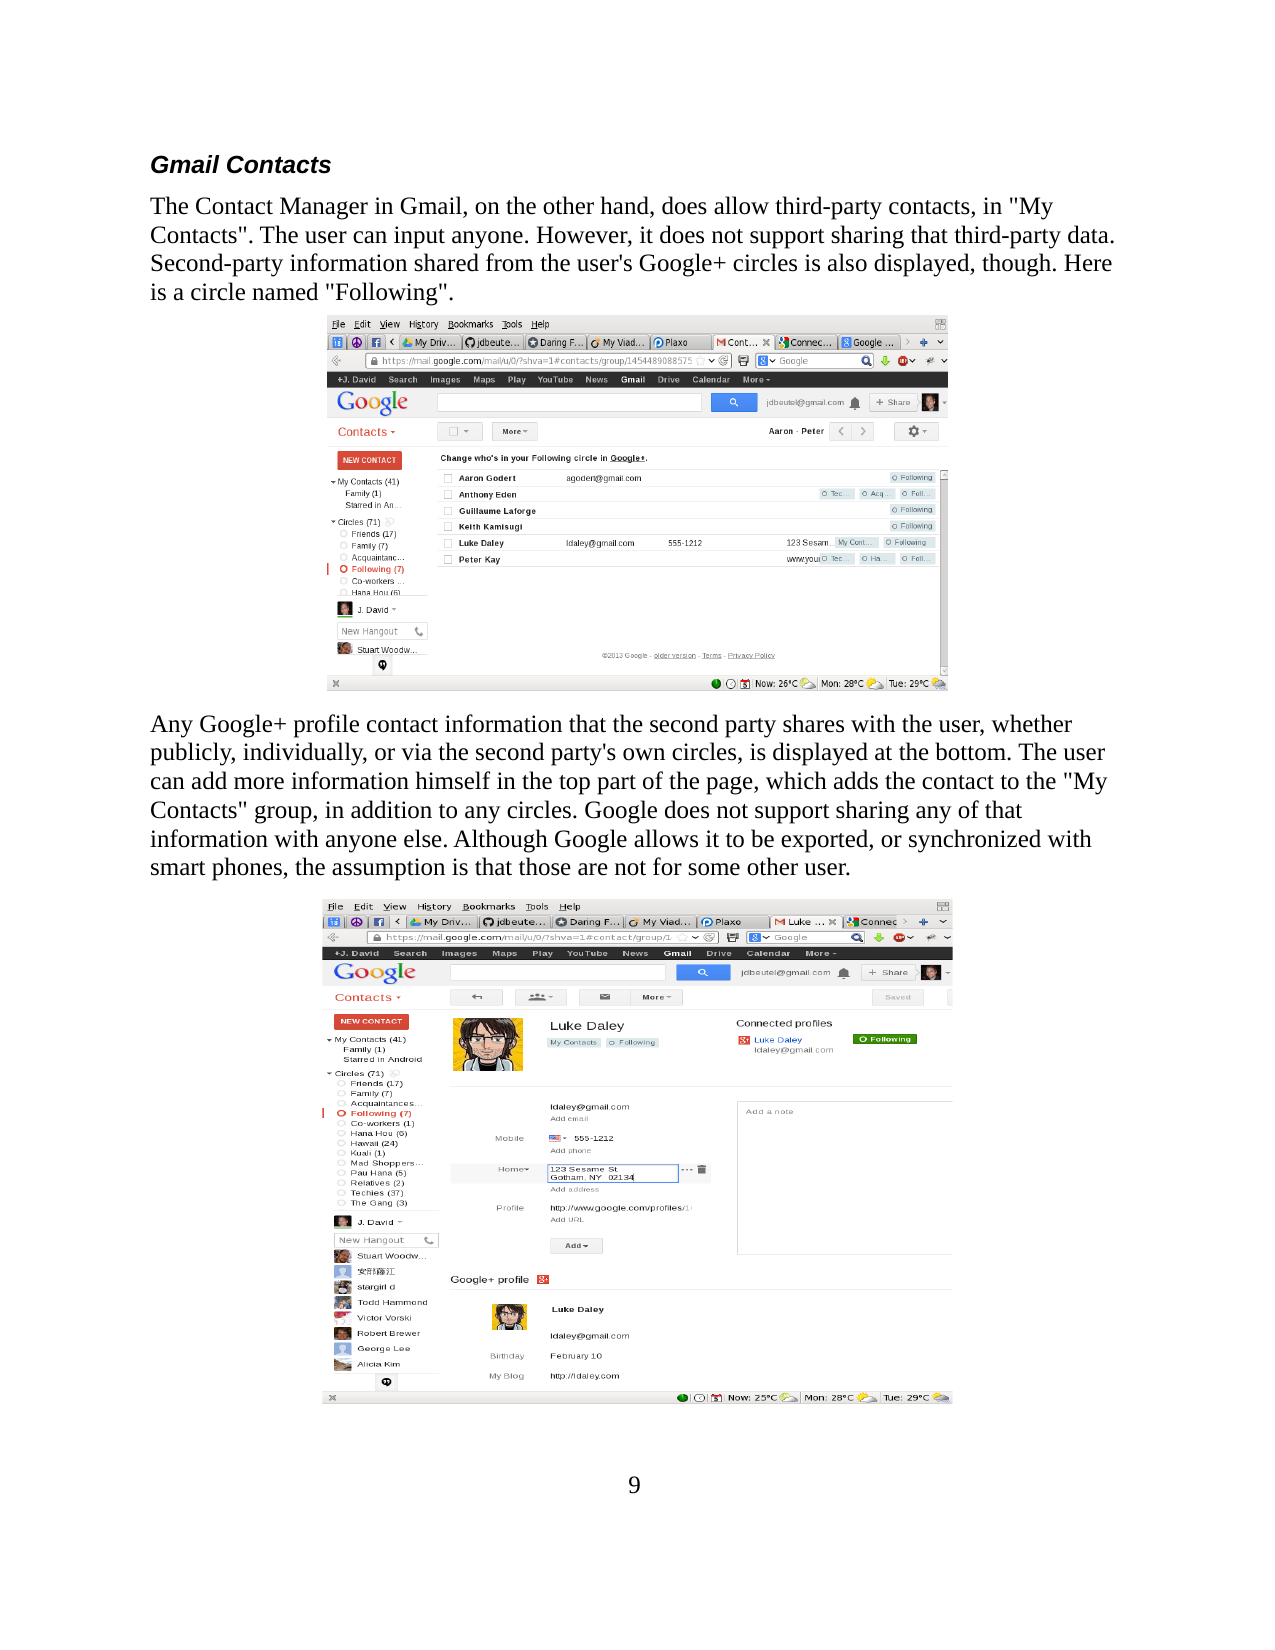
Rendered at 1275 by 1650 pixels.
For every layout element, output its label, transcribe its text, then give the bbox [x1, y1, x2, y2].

picture [322, 899, 953, 1404]
text The Contact Manager in Gmail, on the other hand, does allow third-party contacts, in "My Contacts". The user can input anyone. However, it does not support sharing that third-party data. Second-party information shared from the user's Google+ circles is also displayed, though. Here is a circle named "Following". [150, 191, 1125, 306]
text Any Google+ profile contact information that the second party shares with the user, whether publicly, individually, or via the second party's own circles, is displayed at the bottom. The user can add more information himself in the top part of the page, which adds the contact to the "My Contacts" group, in addition to any circles. Google does not support sharing any of that information with anyone else. Although Google allows it to be exported, or synchronized with smart phones, the assumption is that those are not for some other user. [150, 709, 1125, 881]
picture [327, 315, 948, 691]
subtitle Gmail Contacts [150, 150, 1125, 178]
